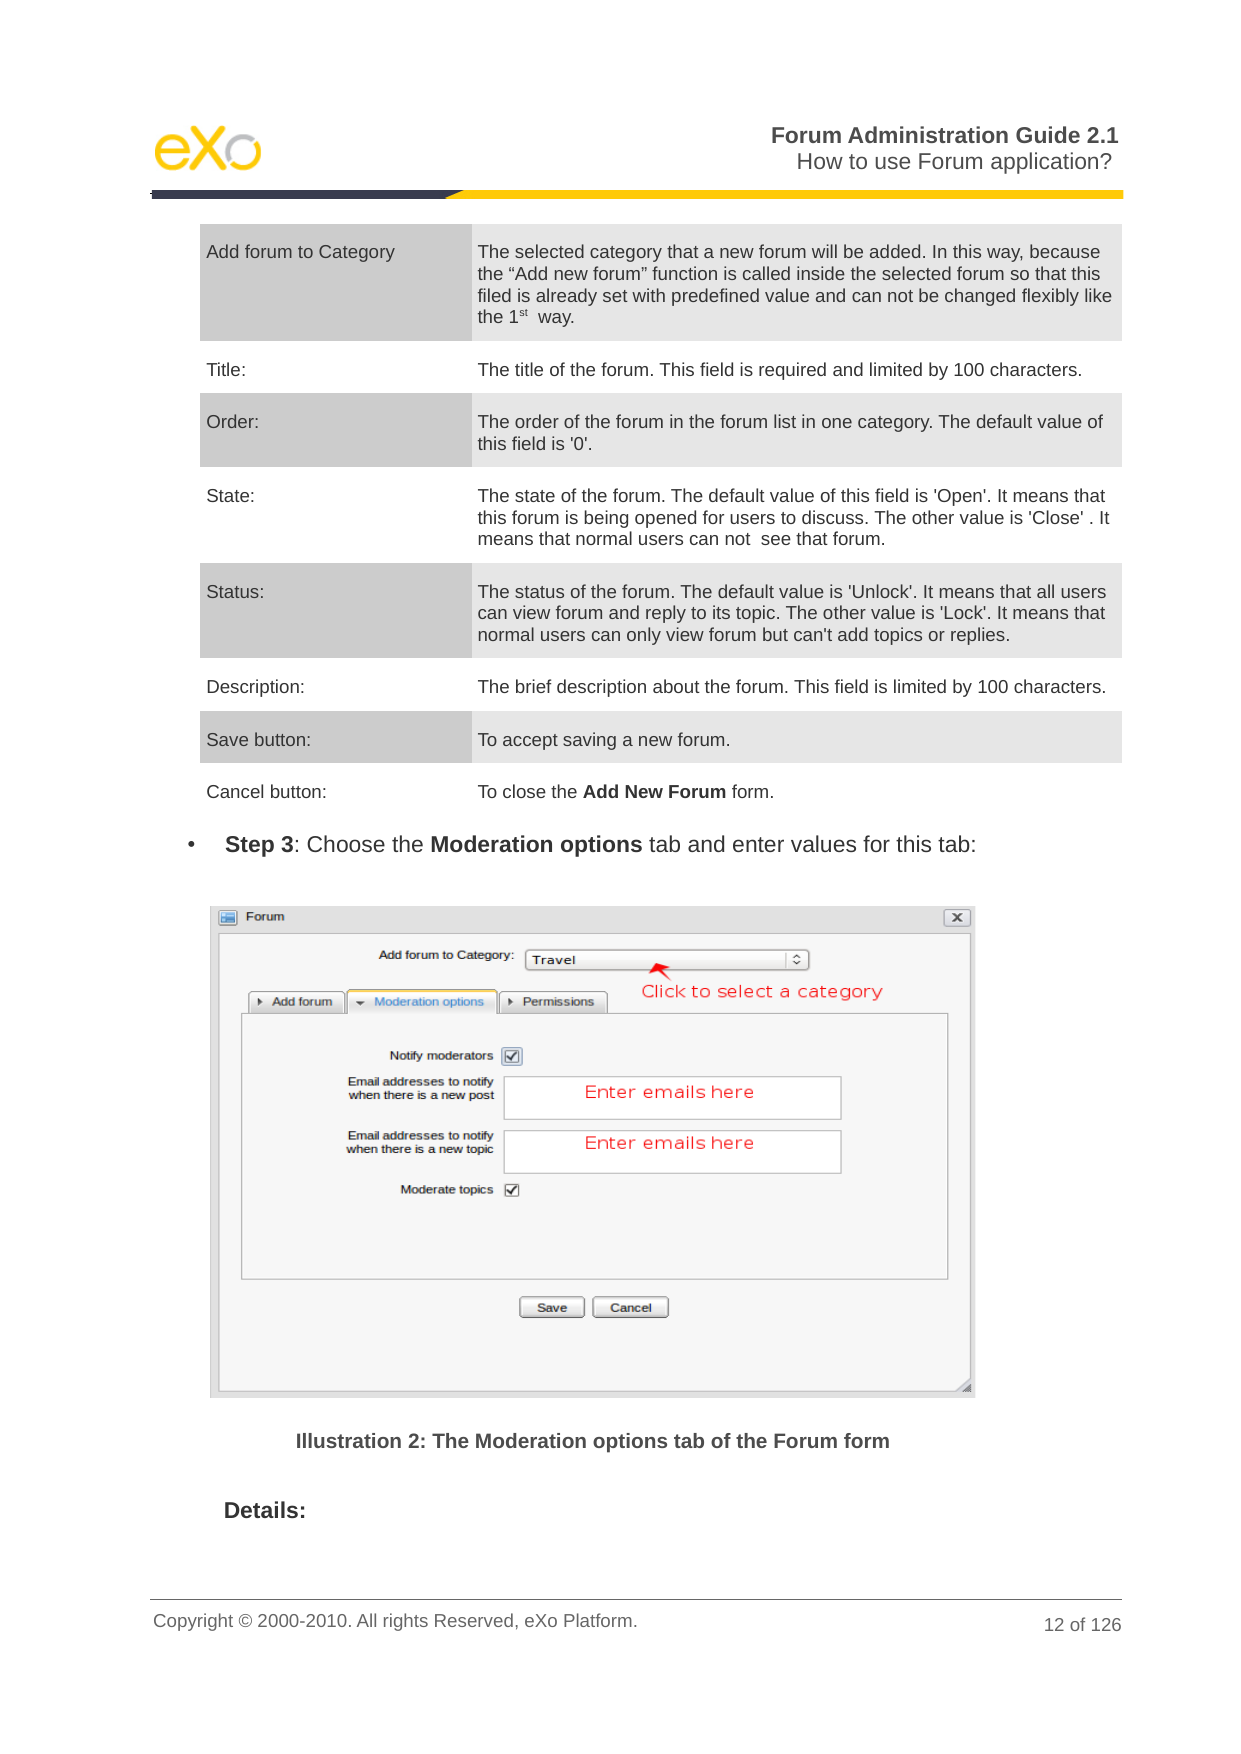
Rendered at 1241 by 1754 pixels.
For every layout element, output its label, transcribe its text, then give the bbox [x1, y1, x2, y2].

table_cell Save button: [200, 711, 472, 763]
table_cell To close the Add New Forum form. [472, 764, 1122, 816]
text Illustration 3: The Moderation options tab of the Forum form [173, 955, 1013, 1453]
table_cell The title of the forum. This field is required and limited by 100 characters. [472, 341, 1122, 393]
table_cell State: [200, 467, 472, 563]
table_cell The brief description about the forum. This field is limited by 100 characters. [472, 659, 1122, 711]
picture [210, 906, 976, 1398]
table_cell To accept saving a new forum. [472, 711, 1122, 763]
table_header The selected category that a new forum will be added. In this way, because the “Add new forum” function is called inside the selected forum so that this filed is already set with predefined value and can not be changed flexibly like the 1st way. [472, 224, 1122, 341]
table_cell The state of the forum. The default value of this field is 'Open'. It means that this forum is being opened for users to discuss. The other value is 'Close' . It means that normal users can not see that forum. [472, 467, 1122, 563]
table_cell The status of the forum. The default value is 'Unlock'. It means that all users can view forum and reply to its topic. The other value is 'Lock'. It means that normal users can only view forum but can't add topics or replies. [472, 563, 1122, 658]
table_cell The order of the forum in the forum list in one category. The default value of this field is '0'. [472, 393, 1122, 467]
table_header Add forum to Category [200, 224, 472, 341]
table_cell Status: [200, 563, 472, 658]
text Details: [150, 880, 1122, 1523]
picture [155, 125, 262, 171]
table_cell Title: [200, 341, 472, 393]
table_cell Cancel button: [200, 764, 472, 816]
table_cell Order: [200, 393, 472, 467]
picture [151, 190, 1124, 199]
table_cell Description: [200, 659, 472, 711]
